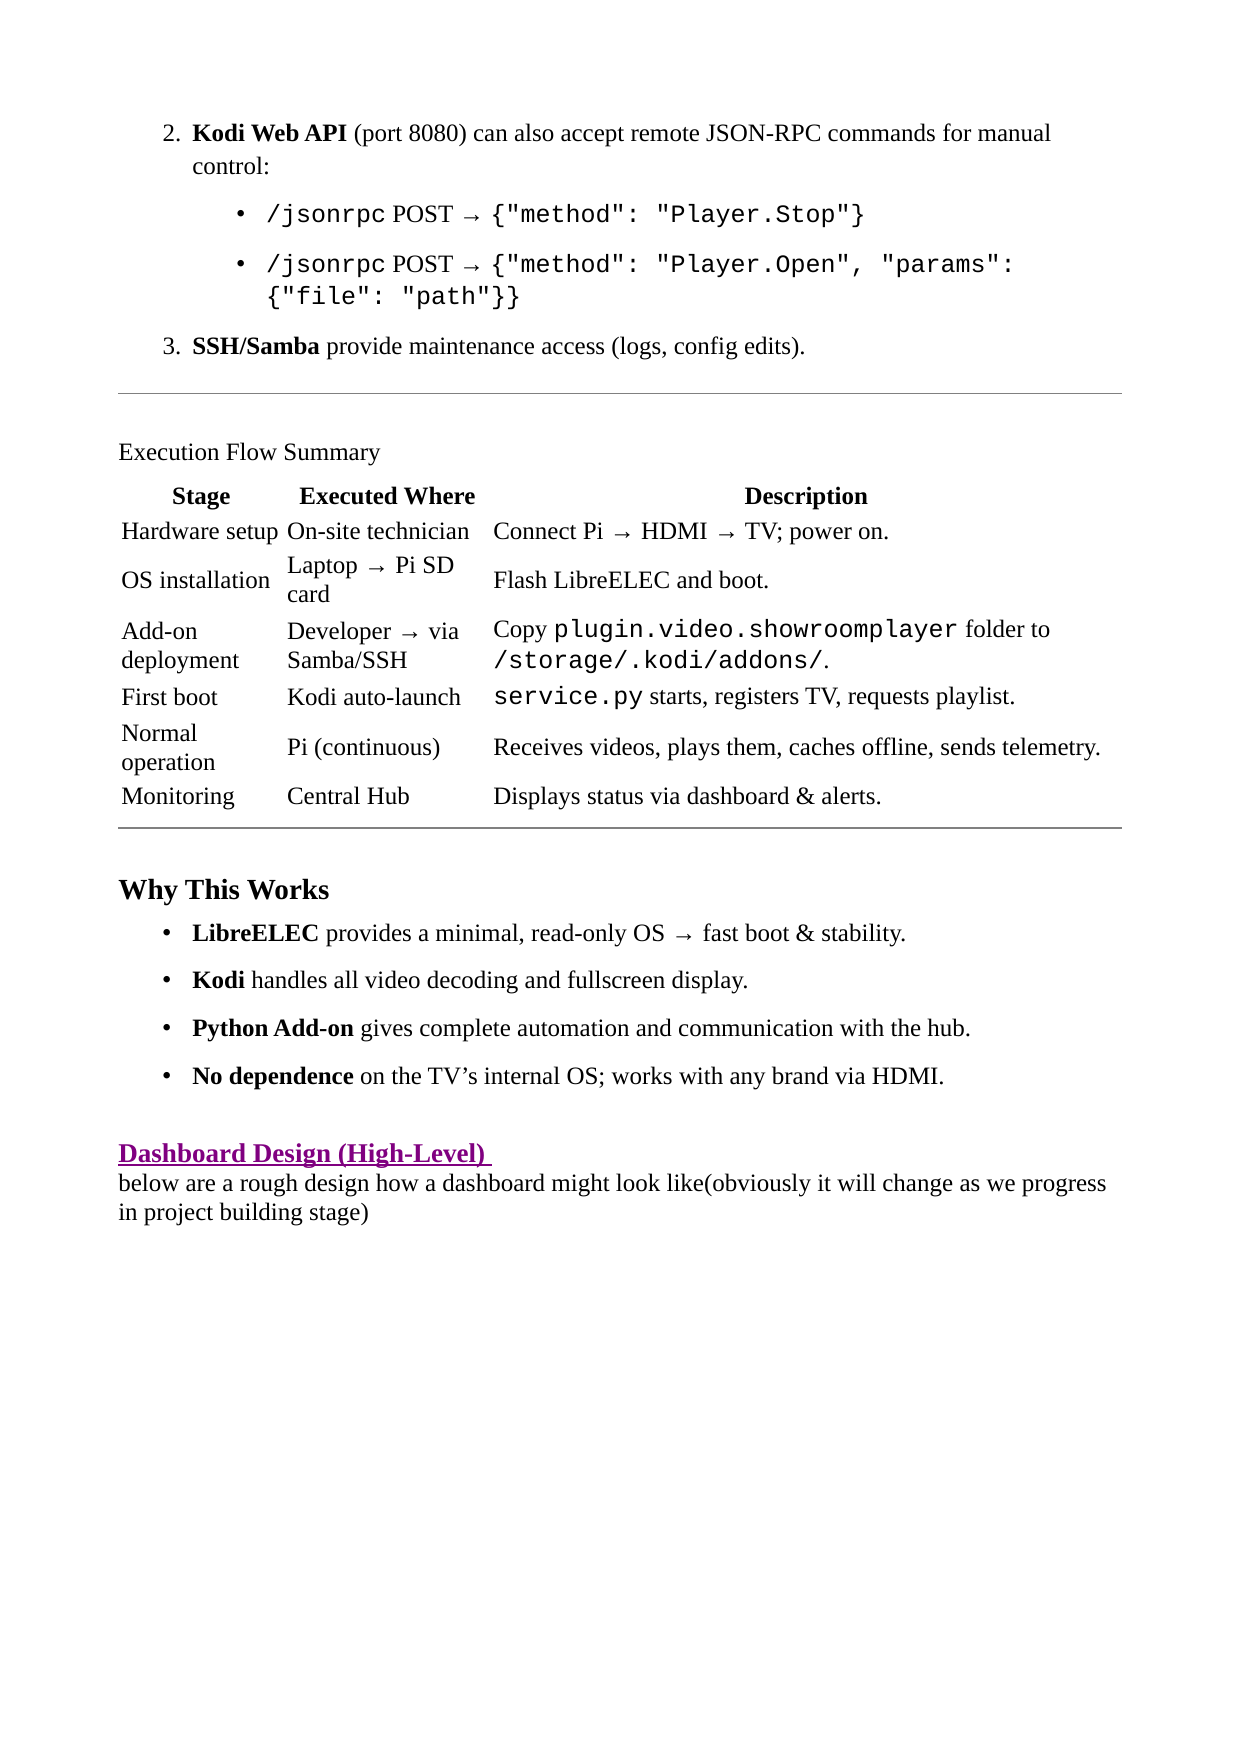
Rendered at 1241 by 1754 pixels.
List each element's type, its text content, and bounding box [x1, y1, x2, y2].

table_cell Hardware setup [118, 513, 284, 548]
table_cell First boot [118, 679, 284, 715]
table_header Description [490, 479, 1122, 513]
list /jsonrpc POST → {"method": "Player.Open", "params": {"file": "path"}} [236, 249, 1122, 312]
table_cell service.py starts, registers TV, requests playlist. [490, 679, 1122, 715]
table_cell On-site technician [284, 513, 490, 548]
table_cell Normal operation [118, 715, 284, 778]
table_cell Laptop → Pi SD card [284, 548, 490, 611]
table_cell Copy plugin.video.showroomplayer folder to /storage/.kodi/addons/. [490, 611, 1122, 678]
table_cell OS installation [118, 548, 284, 611]
list Kodi Web API (port 8080) can also accept remote JSON-RPC commands for manual control: [162, 118, 1122, 180]
list No dependence on the TV’s internal OS; works with any brand via HDMI. [162, 1061, 1122, 1089]
text below are a rough design how a dashboard might look like(obviously it will change as we progress in project building stage) [118, 1168, 1122, 1226]
list /jsonrpc POST → {"method": "Player.Stop"} [236, 199, 1122, 229]
list SSH/Samba provide maintenance access (logs, config edits). [162, 331, 1122, 359]
table_header Executed Where [284, 479, 490, 513]
table_cell Connect Pi → HDMI → TV; power on. [490, 513, 1122, 548]
subtitle Execution Flow Summary [118, 437, 1122, 466]
subtitle Why This Works [118, 872, 1122, 906]
table_cell Developer → via Samba/SSH [284, 611, 490, 678]
list Kodi handles all video decoding and fullscreen display. [162, 966, 1122, 994]
text Dashboard Design (High-Level) [118, 1137, 1122, 1168]
list Python Add-on gives complete automation and communication with the hub. [162, 1013, 1122, 1042]
table_cell Receives videos, plays them, caches offline, sends telemetry. [490, 715, 1122, 778]
table_cell Central Hub [284, 779, 490, 813]
table_cell Kodi auto-launch [284, 679, 490, 715]
table_header Stage [118, 479, 284, 513]
table_cell Monitoring [118, 779, 284, 813]
table_cell Add-on deployment [118, 611, 284, 678]
table_cell Flash LibreELEC and boot. [490, 548, 1122, 611]
table_cell Pi (continuous) [284, 715, 490, 778]
table_cell Displays status via dashboard & alerts. [490, 779, 1122, 813]
list LibreELEC provides a minimal, read-only OS → fast boot & stability. [162, 918, 1122, 947]
